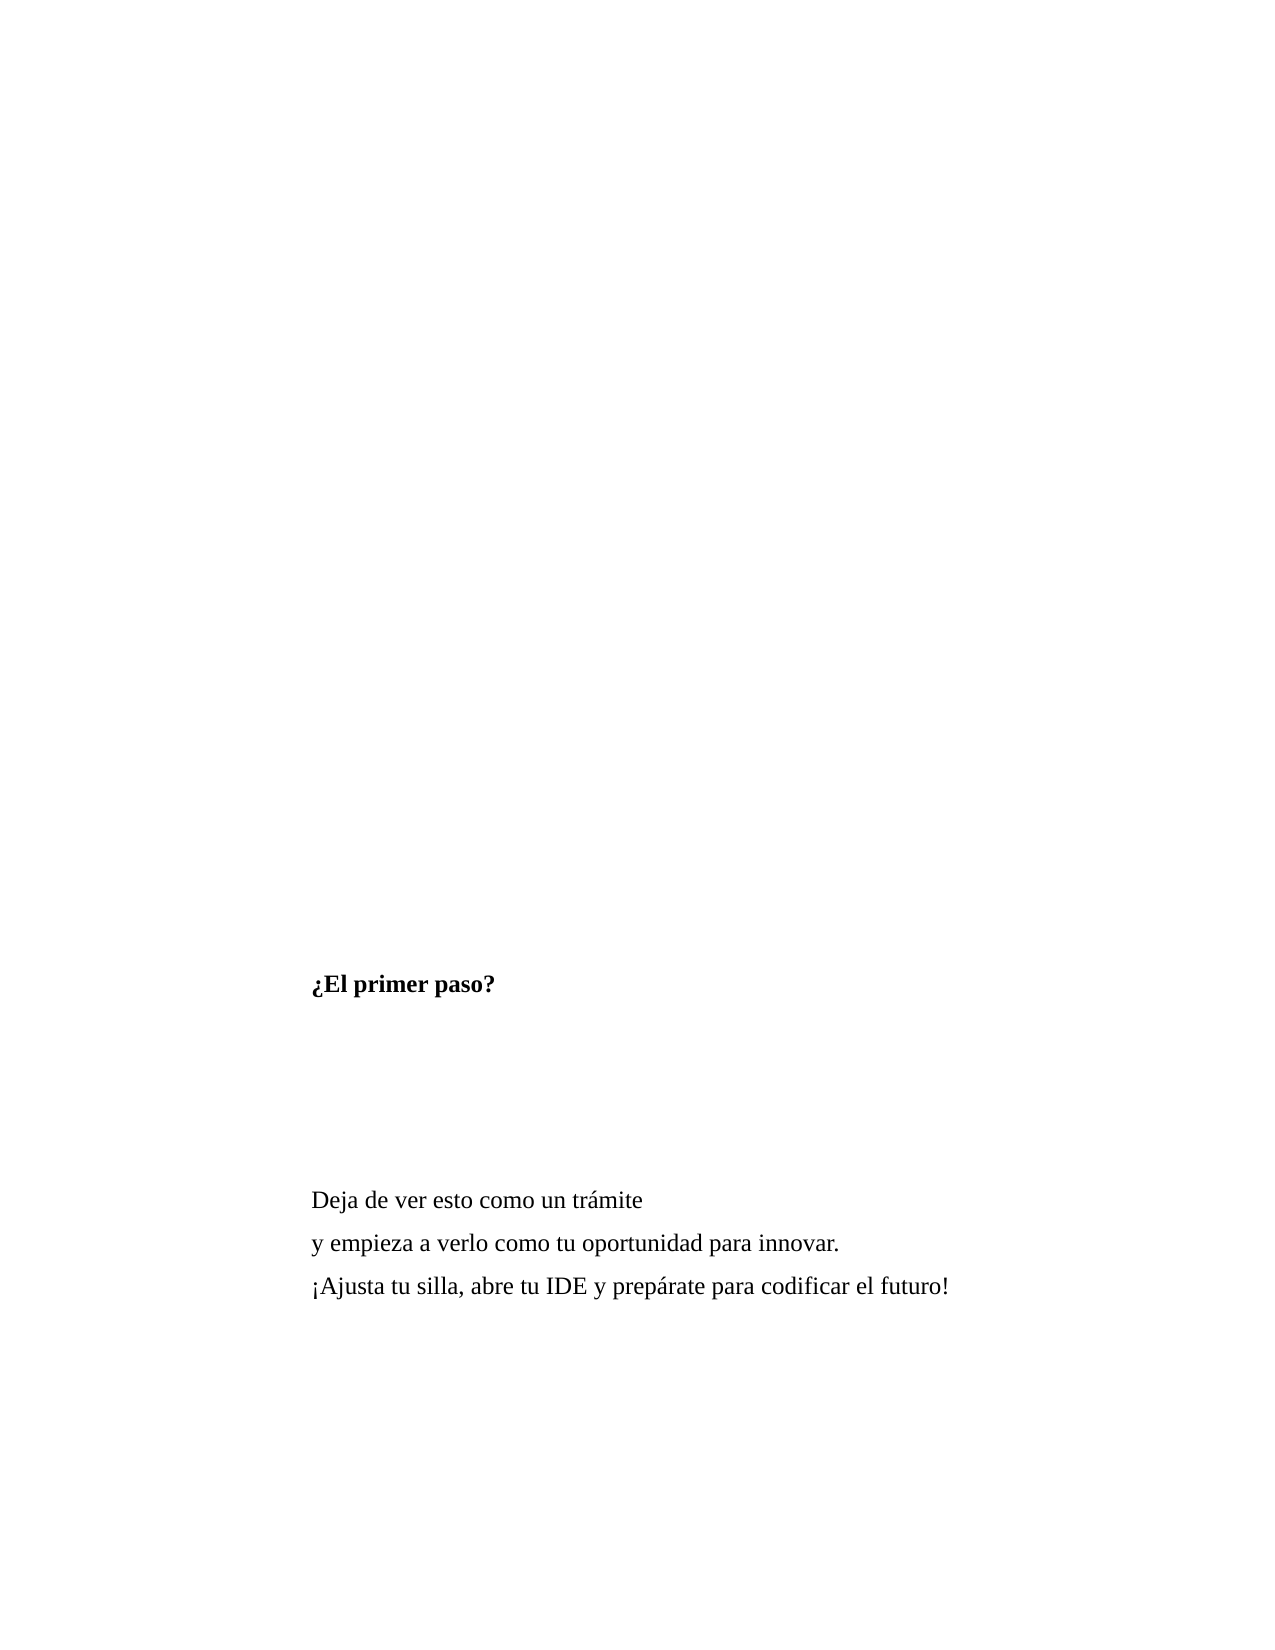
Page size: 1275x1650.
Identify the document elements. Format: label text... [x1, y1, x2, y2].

text ¿El primer paso? [236, 969, 1125, 998]
text ¡Ajusta tu silla, abre tu IDE y prepárate para codificar el futuro! [236, 1271, 1125, 1300]
text y empieza a verlo como tu oportunidad para innovar. [236, 1228, 1125, 1257]
text Deja de ver esto como un trámite [236, 1185, 1125, 1214]
